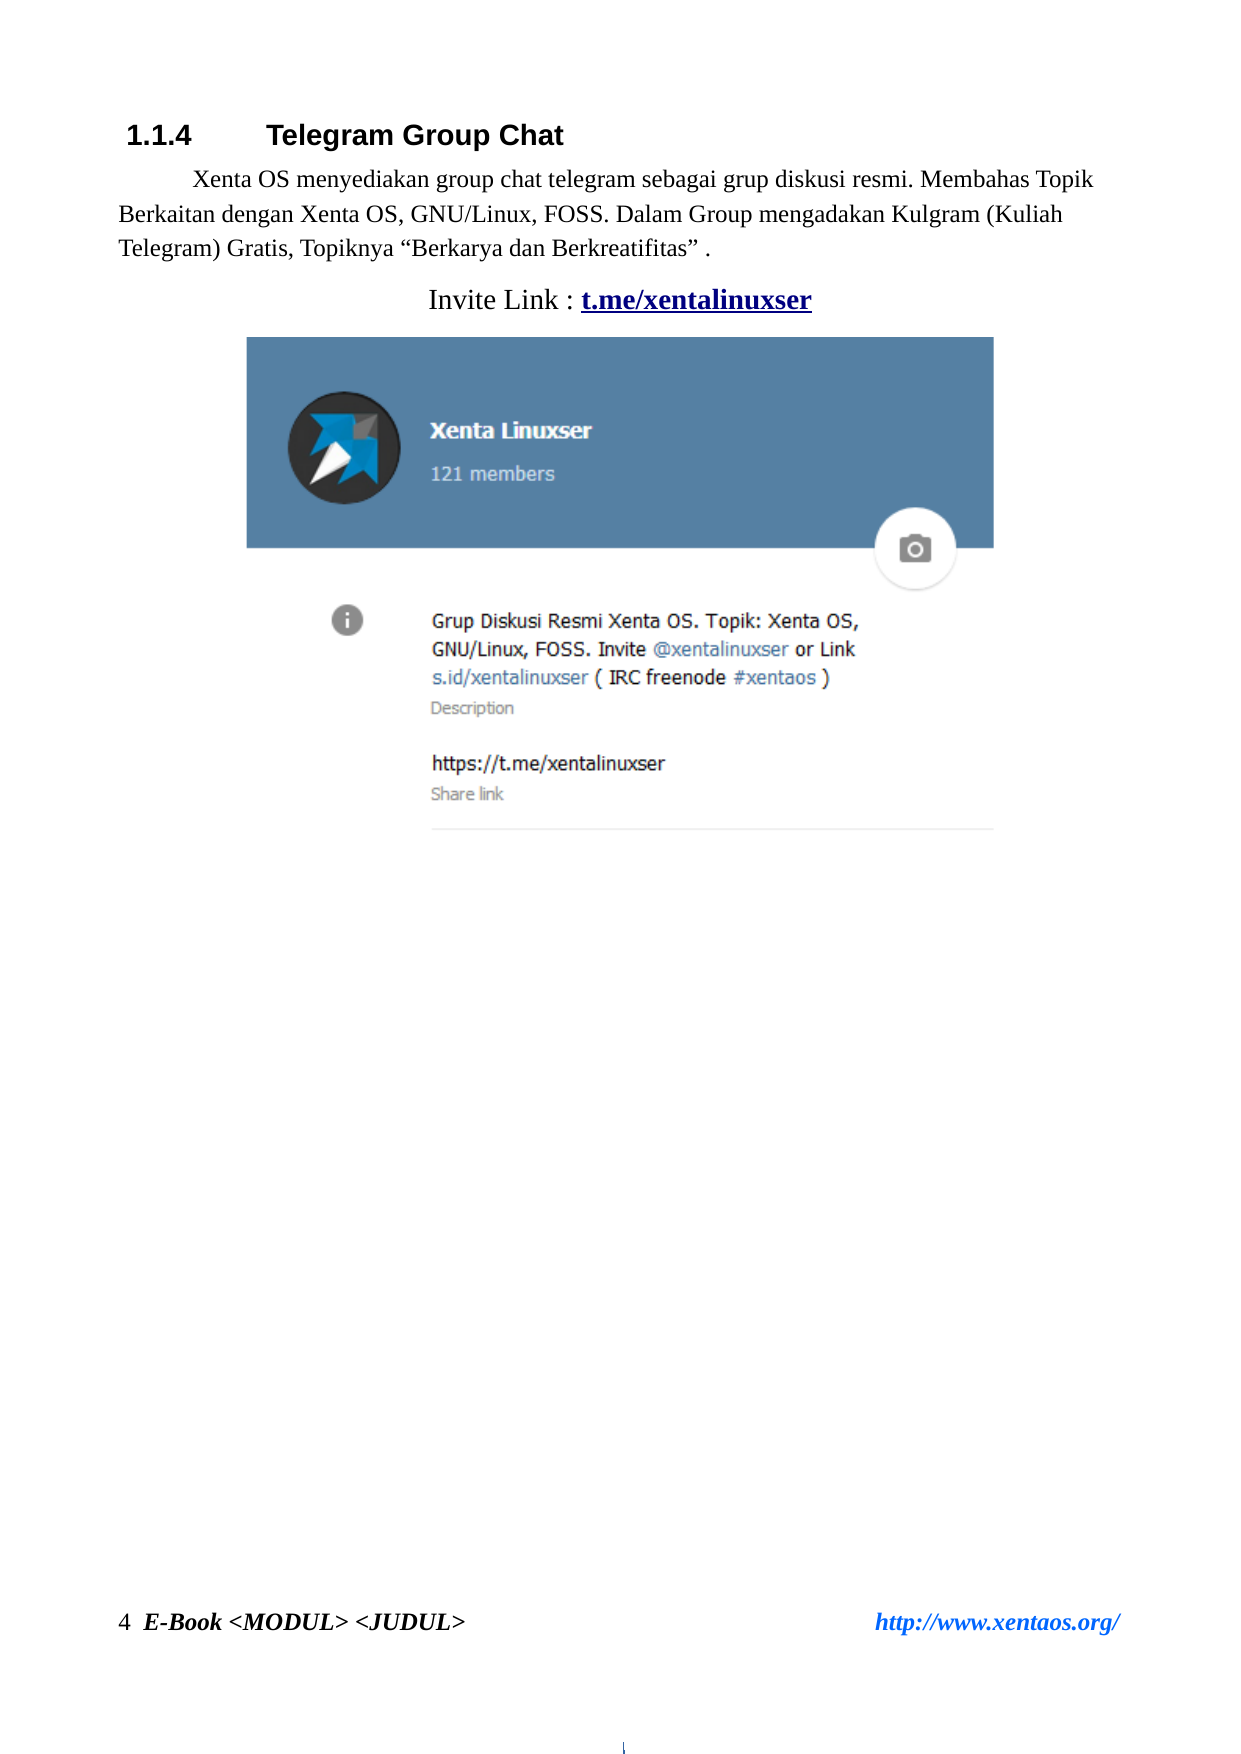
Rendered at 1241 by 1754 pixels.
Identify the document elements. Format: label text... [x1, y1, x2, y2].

text Invite Link : t.me/xentalinuxser [118, 282, 1122, 316]
picture [246, 337, 994, 838]
text Xenta OS menyediakan group chat telegram sebagai grup diskusi resmi. Membahas Topik Berkaitan dengan Xenta OS, GNU/Linux, FOSS. Dalam Group mengadakan Kulgram (Kuliah Telegram) Gratis, Topiknya “Berkarya dan Berkreatifitas” . [118, 164, 1122, 262]
subtitle Telegram Group Chat [118, 118, 1122, 152]
